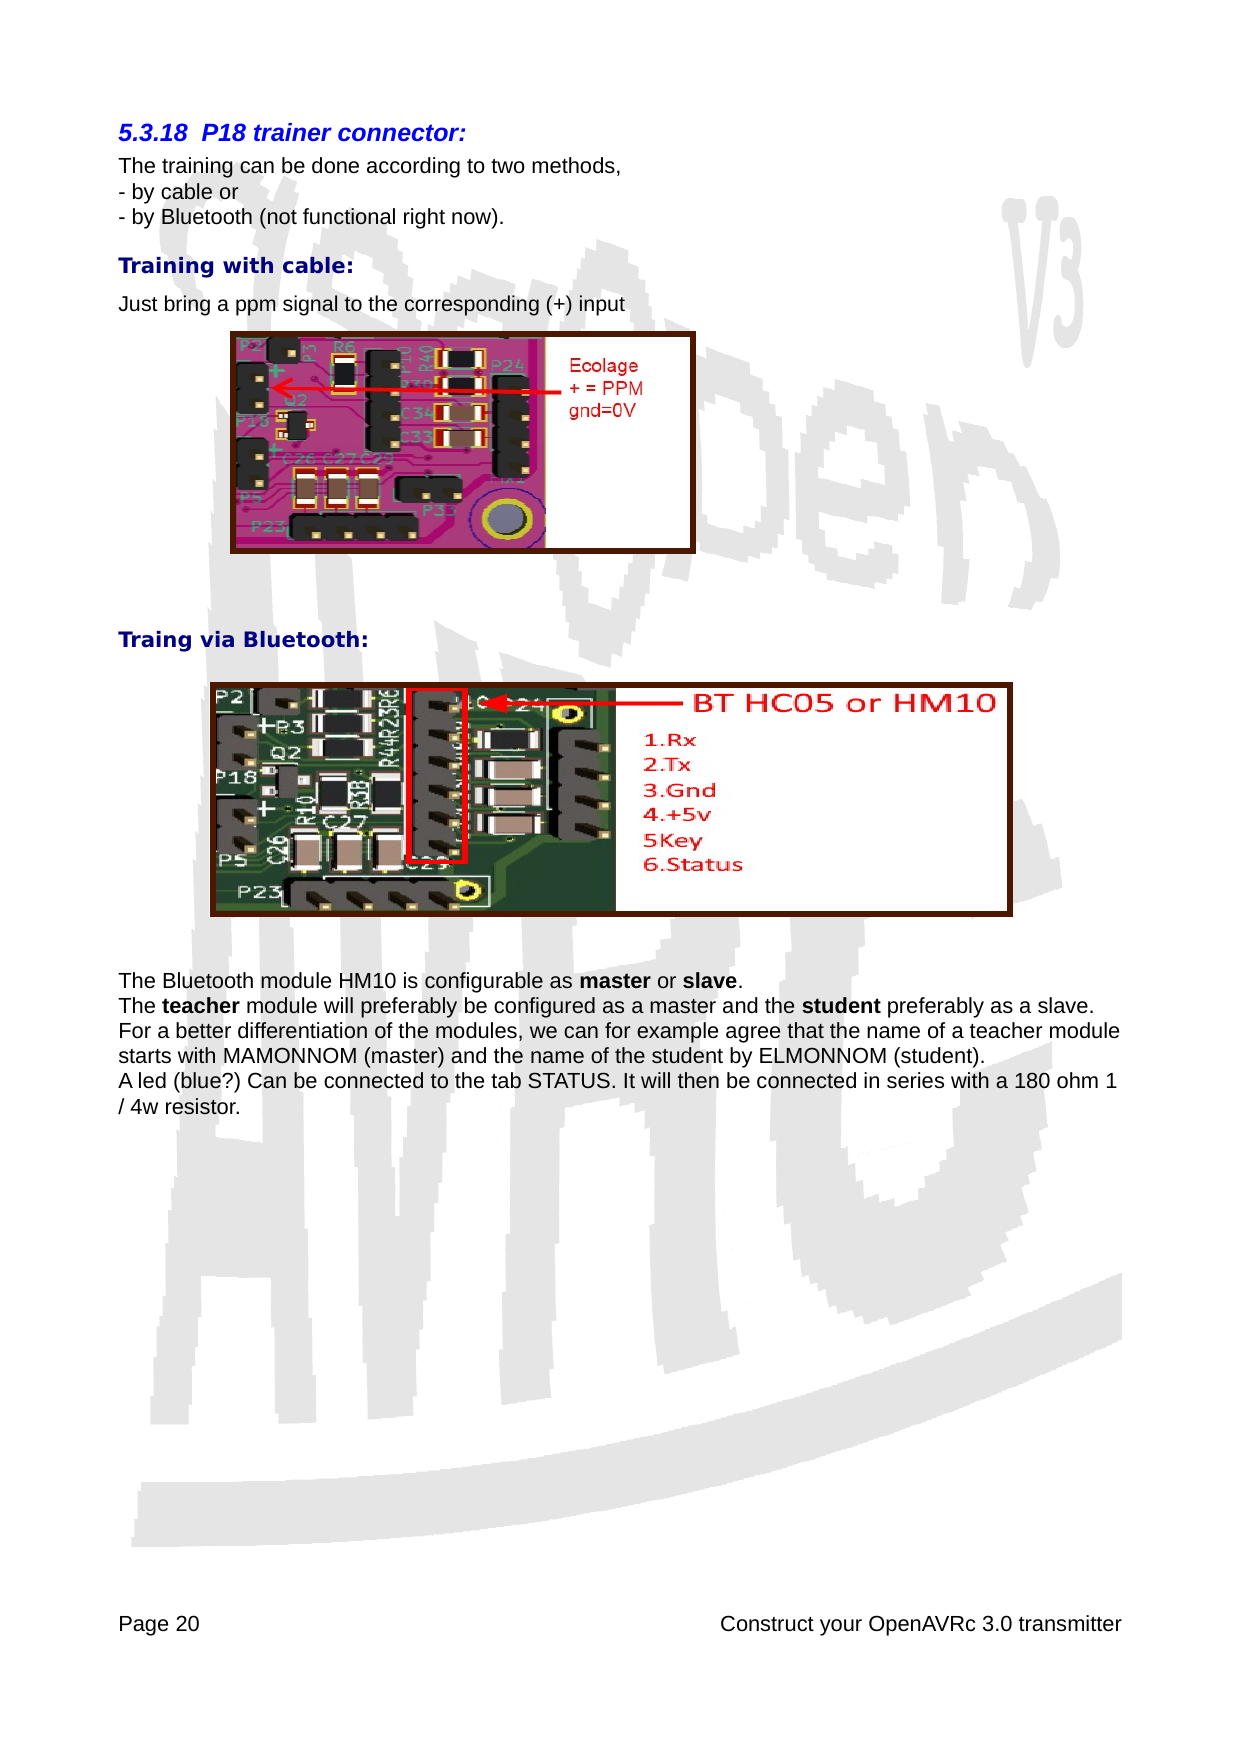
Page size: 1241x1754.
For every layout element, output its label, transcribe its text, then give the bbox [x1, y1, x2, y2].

picture [216, 688, 1007, 911]
text The teacher module will preferably be configured as a master and the student preferably as a slave. [118, 993, 1122, 1018]
text - by Bluetooth (not functional right now). [118, 204, 1122, 229]
text For a better differentiation of the modules, we can for example agree that the name of a teacher module starts with MAMONNOM (master) and the name of the student by ELMONNOM (student). [118, 1018, 1122, 1068]
subtitle Training with cable: [118, 254, 1122, 279]
text - by cable or [118, 178, 1122, 204]
picture [236, 337, 690, 548]
text Just bring a ppm signal to the corresponding (+) input [118, 291, 1122, 316]
subtitle Traing via Bluetooth: [118, 628, 1122, 653]
subtitle 5.3.18 P18 trainer connector: [118, 118, 1122, 147]
text The training can be done according to two methods, [118, 153, 1122, 178]
text The Bluetooth module HM10 is configurable as master or slave. [118, 968, 1122, 993]
text A led (blue?) Can be connected to the tab STATUS. It will then be connected in series with a 180 ohm 1 / 4w resistor. [118, 1068, 1122, 1119]
